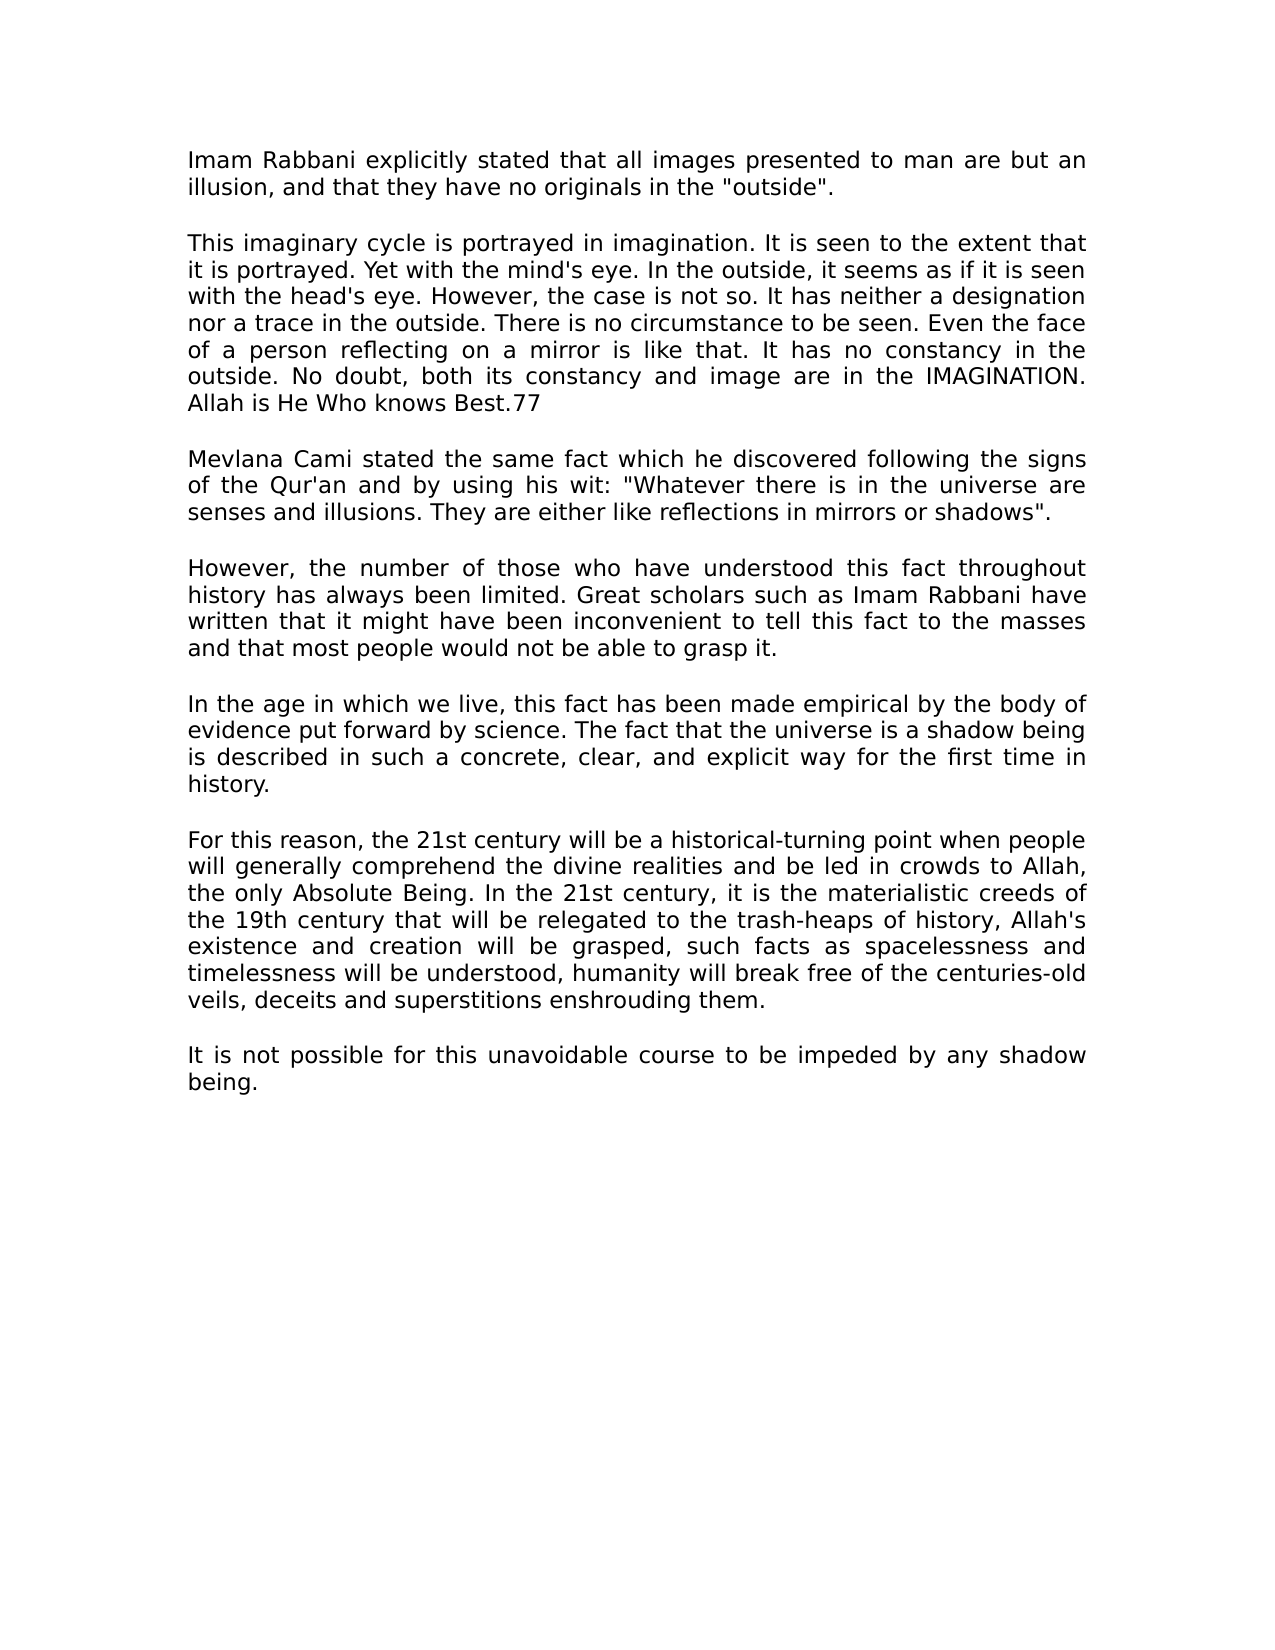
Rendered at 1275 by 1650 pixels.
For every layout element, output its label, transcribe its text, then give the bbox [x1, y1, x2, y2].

text However, the number of those who have understood this fact throughout history has always been limited. Great scholars such as Imam Rabbani have written that it might have been inconvenient to tell this fact to the masses and that most people would not be able to grasp it. [187, 555, 1088, 662]
text Imam Rabbani explicitly stated that all images presented to man are but an illusion, and that they have no originals in the "outside". [187, 148, 1088, 201]
text Mevlana Cami stated the same fact which he discovered following the signs of the Qur'an and by using his wit: "Whatever there is in the universe are senses and illusions. They are either like reflections in mirrors or shadows". [187, 446, 1088, 526]
text For this reason, the 21st century will be a historical-turning point when people will generally comprehend the divine realities and be led in crowds to Allah, the only Absolute Being. In the 21st century, it is the materialistic creeds of the 19th century that will be relegated to the trash-heaps of history, Allah's existence and creation will be grasped, such facts as spacelessness and timelessness will be understood, humanity will break free of the centuries-old veils, deceits and superstitions enshrouding them. [187, 827, 1088, 1013]
text It is not possible for this unavoidable course to be impeded by any shadow being. [187, 1043, 1088, 1096]
text In the age in which we live, this fact has been made empirical by the body of evidence put forward by science. The fact that the universe is a shadow being is described in such a concrete, clear, and explicit way for the first time in history. [187, 691, 1088, 798]
text This imaginary cycle is portrayed in imagination. It is seen to the extent that it is portrayed. Yet with the mind's eye. In the outside, it seems as if it is seen with the head's eye. However, the case is not so. It has neither a designation nor a trace in the outside. There is no circumstance to be seen. Even the face of a person reflecting on a mirror is like that. It has no constancy in the outside. No doubt, both its constancy and image are in the IMAGINATION. Allah is He Who knows Best.77 [187, 230, 1088, 417]
